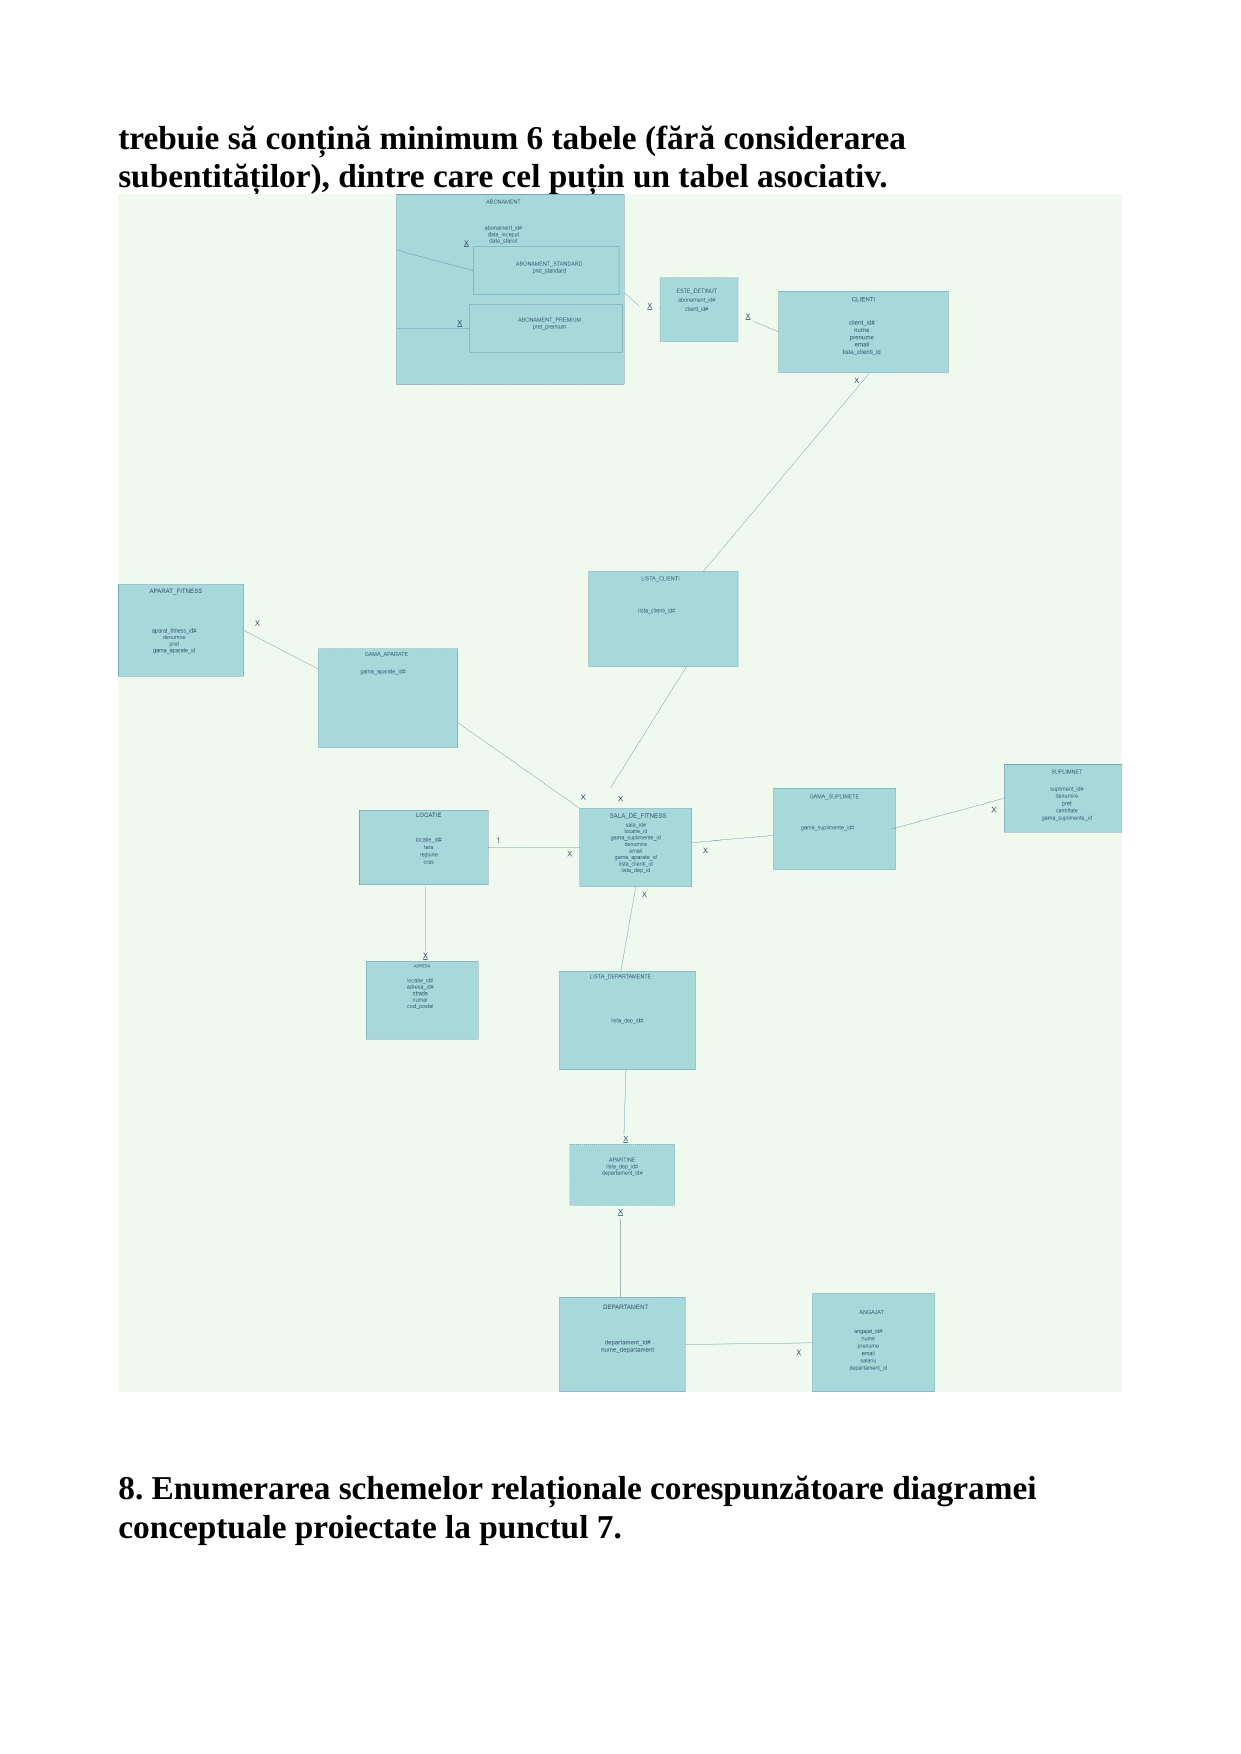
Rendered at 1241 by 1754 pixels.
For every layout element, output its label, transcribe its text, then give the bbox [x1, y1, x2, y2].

text trebuie să conțină minimum 6 tabele (fără considerarea subentităților), dintre care cel puțin un tabel asociativ. [118, 118, 1122, 194]
text 8. Enumerarea schemelor relaționale corespunzătoare diagramei conceptuale proiectate la punctul 7. [118, 1469, 1122, 1545]
picture [118, 194, 1123, 1392]
